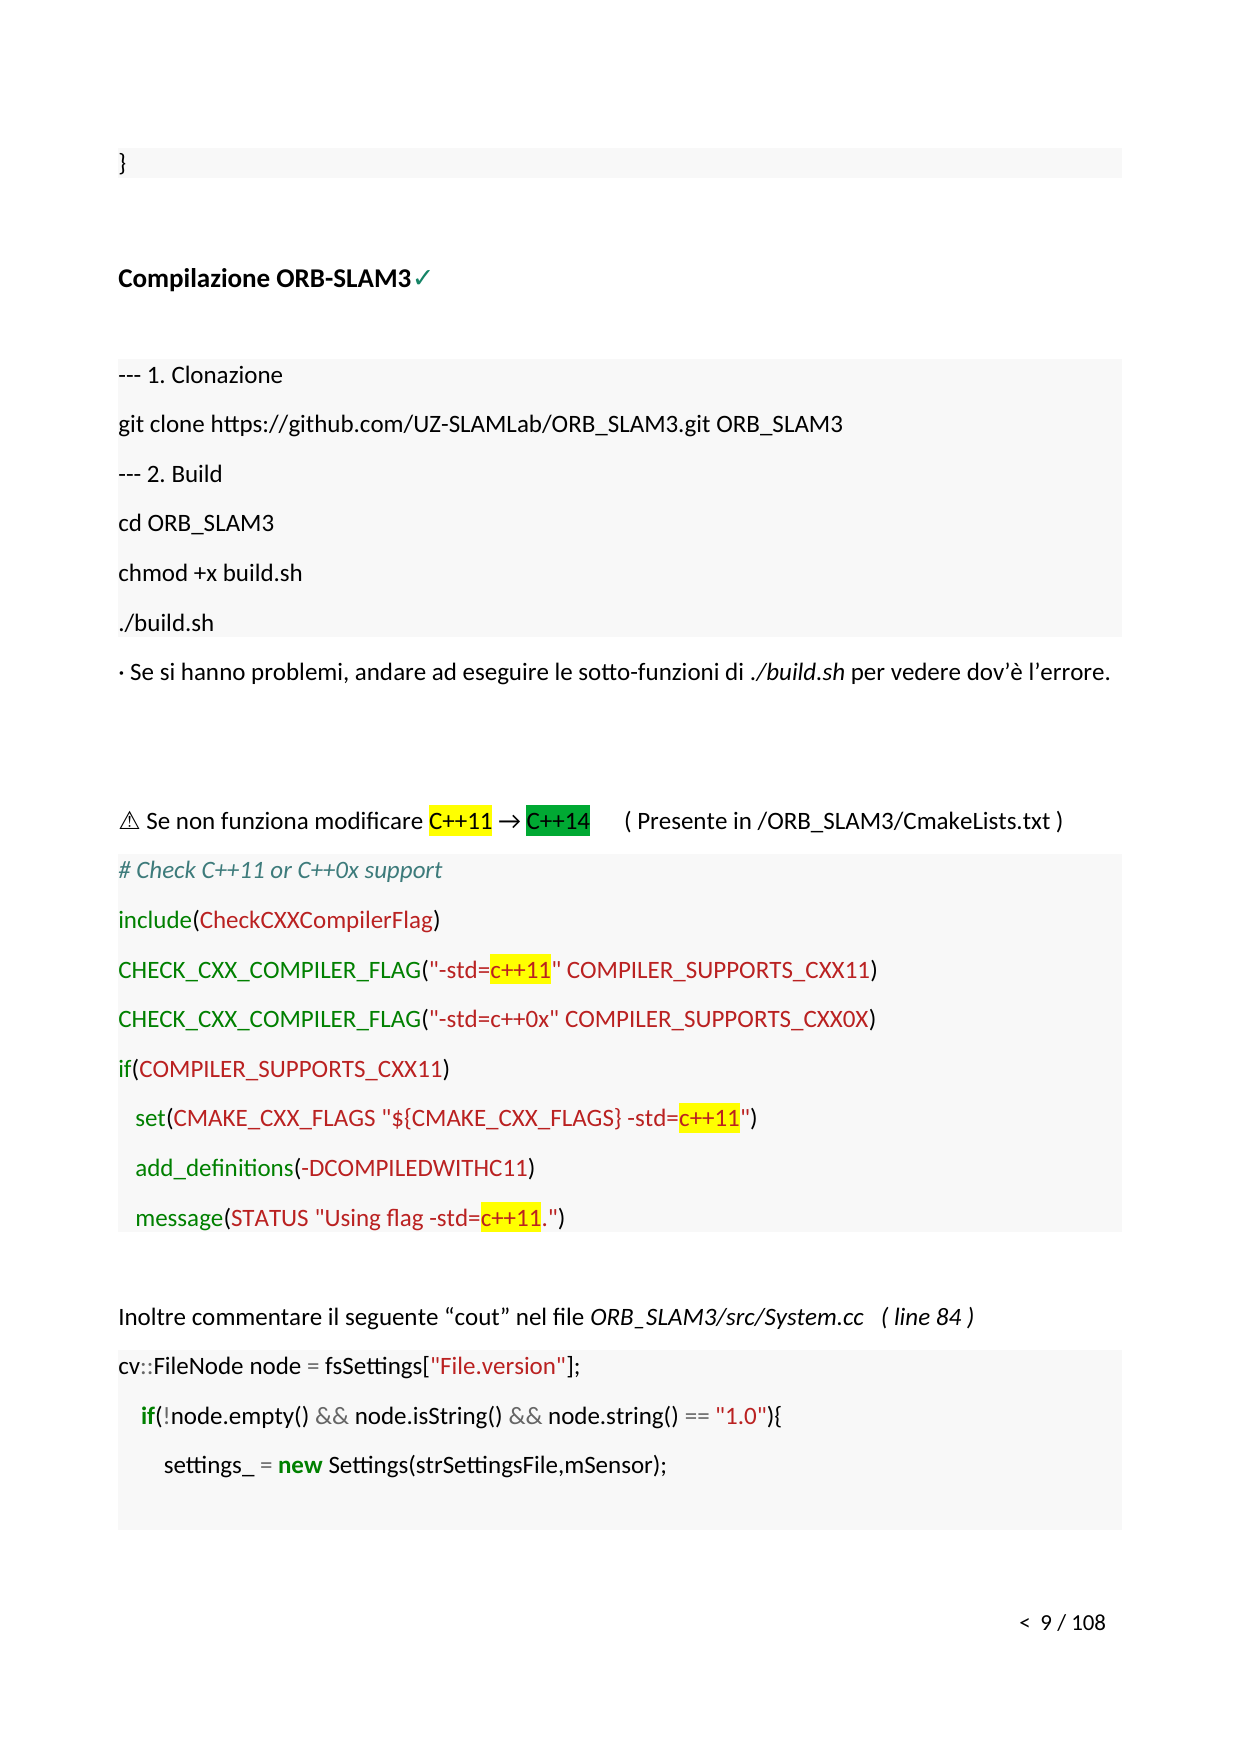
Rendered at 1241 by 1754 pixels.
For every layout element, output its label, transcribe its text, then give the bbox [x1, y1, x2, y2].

text CHECK_CXX_COMPILER_FLAG("-std=c++0x" COMPILER_SUPPORTS_CXX0X) [118, 1003, 1122, 1034]
text ⚠ Se non funziona modificare C++11 → C++14 ( Presente in /ORB_SLAM3/CmakeLists.txt ) [118, 805, 1122, 836]
text --- 1. Clonazione [118, 359, 1122, 389]
text chmod +x build.sh [118, 557, 1122, 588]
text set(CMAKE_CXX_FLAGS "${CMAKE_CXX_FLAGS} -std=c++11") [118, 1102, 1122, 1133]
text if(!node.empty() && node.isString() && node.string() == "1.0"){ [118, 1400, 1122, 1431]
text add_definitions(-DCOMPILEDWITHC11) [118, 1152, 1122, 1183]
text Inoltre commentare il seguente “cout” nel file ORB_SLAM3/src/System.cc ( line 84 ) [118, 1301, 1122, 1331]
text if(COMPILER_SUPPORTS_CXX11) [118, 1053, 1122, 1083]
text CHECK_CXX_COMPILER_FLAG("-std=c++11" COMPILER_SUPPORTS_CXX11) [118, 954, 1122, 984]
text cv::FileNode node = fsSettings["File.version"]; [118, 1350, 1122, 1381]
text settings_ = new Settings(strSettingsFile,mSensor); [118, 1449, 1122, 1480]
text ./build.sh [118, 607, 1122, 637]
text # Check C++11 or C++0x support [118, 854, 1122, 885]
subtitle Compilazione ORB-SLAM3✓ [118, 261, 1122, 294]
text message(STATUS "Using flag -std=c++11.") [118, 1202, 1122, 1232]
text --- 2. Build [118, 458, 1122, 488]
text · Se si hanno problemi, andare ad eseguire le sotto-funzioni di ./build.sh per vedere dov’è l’errore. [118, 656, 1122, 687]
text git clone https://github.com/UZ-SLAMLab/ORB_SLAM3.git ORB_SLAM3 [118, 408, 1122, 439]
text cd ORB_SLAM3 [118, 507, 1122, 538]
text } [118, 148, 1122, 178]
text include(CheckCXXCompilerFlag) [118, 904, 1122, 935]
